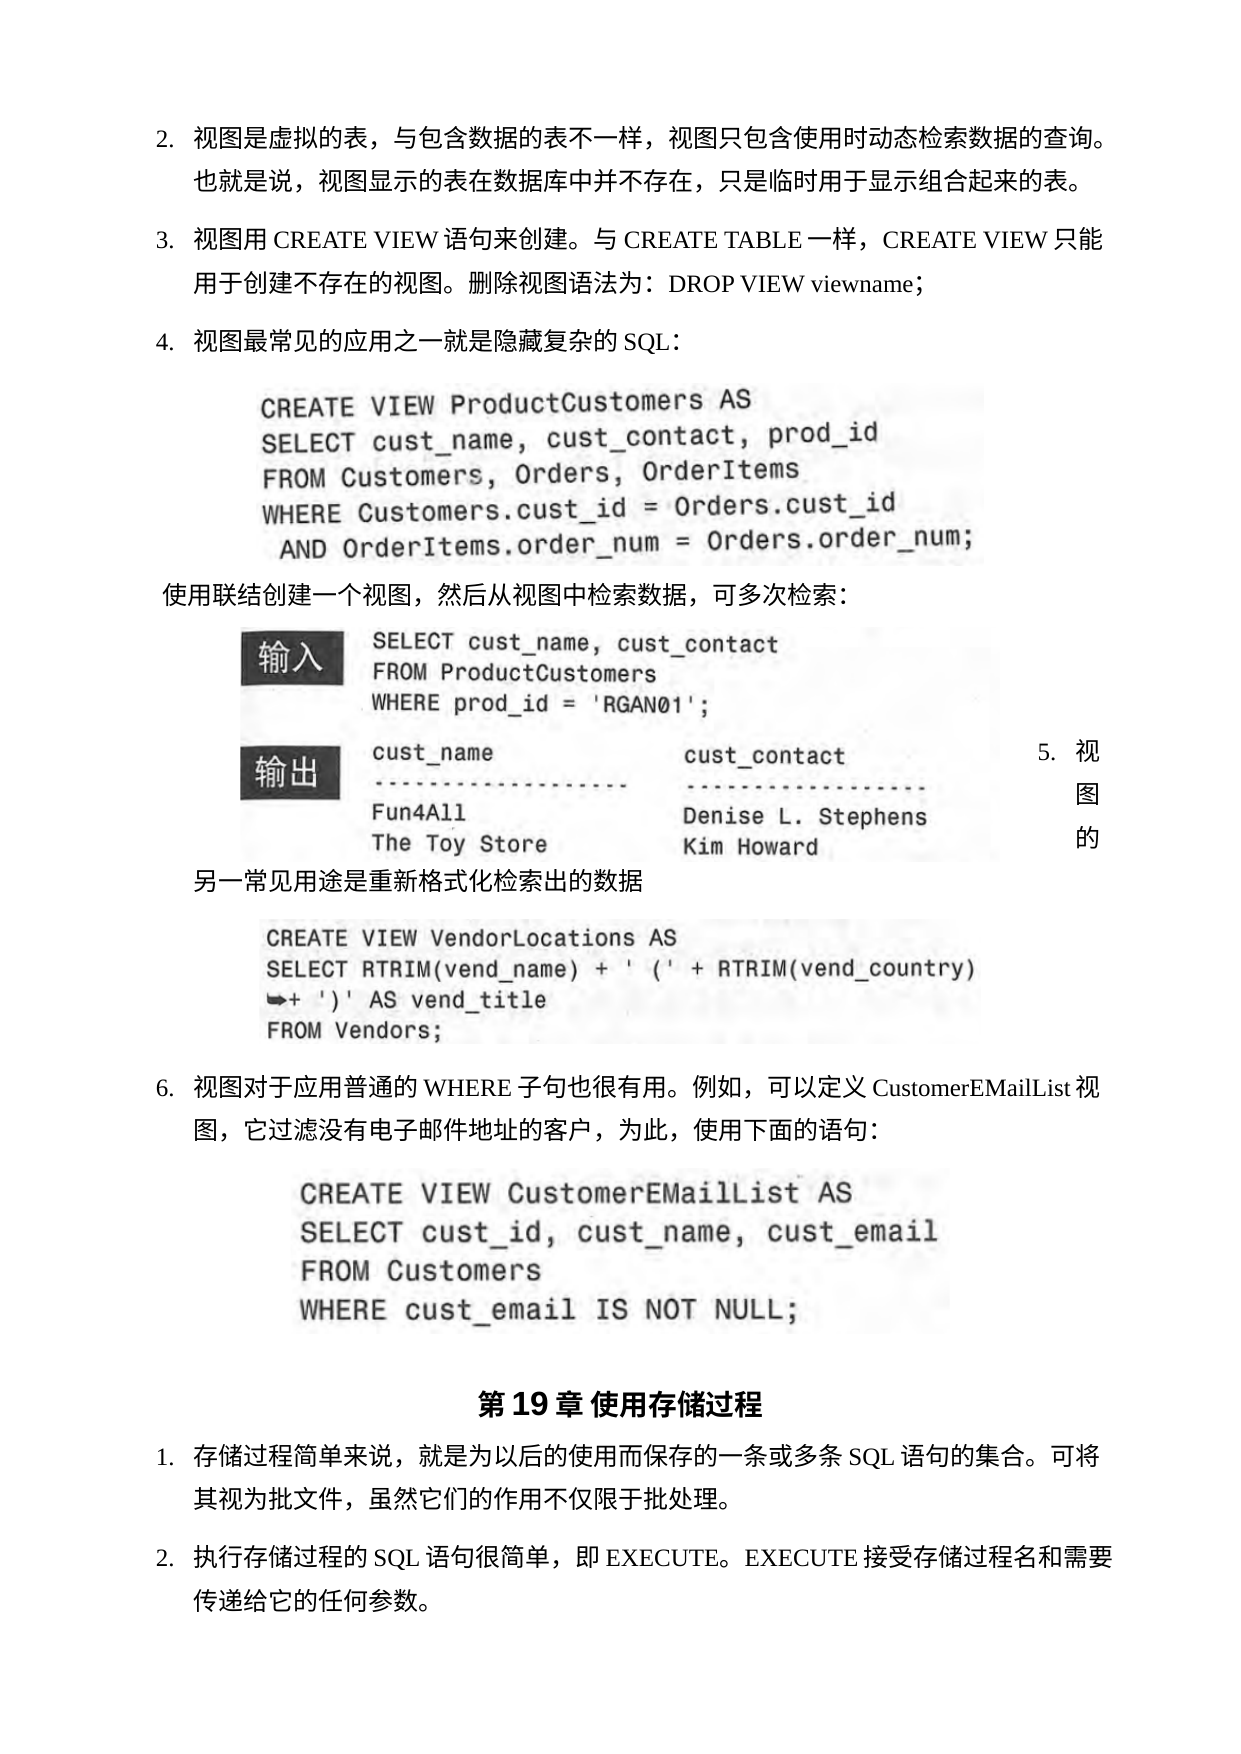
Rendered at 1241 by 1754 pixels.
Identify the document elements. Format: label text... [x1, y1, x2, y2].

list 视图用CREATE VIEW语句来创建。与CREATE TABLE一样，CREATE VIEW只能用于创建不存在的视图。删除视图语法为：DROP VIEW viewname； [156, 219, 1122, 299]
subtitle 第19章 使用存储过程 [118, 1382, 1122, 1424]
picture [290, 1168, 950, 1334]
list 视图最常见的应用之一就是隐藏复杂的SQL： [156, 321, 1122, 357]
list 视图的另一常见用途是重新格式化检索出的数据 [156, 731, 1122, 898]
list 执行存储过程的SQL语句很简单，即EXECUTE。EXECUTE接受存储过程名和需要传递给它的任何参数。 [156, 1538, 1122, 1618]
list 视图是虚拟的表，与包含数据的表不一样，视图只包含使用时动态检索数据的查询。也就是说，视图显示的表在数据库中并不存在，只是临时用于显示组合起来的表。 [156, 118, 1122, 198]
picture [256, 383, 984, 566]
list 视图对于应用普通的WHERE子句也很有用。例如，可以定义CustomerEMailList视图，它过滤没有电子邮件地址的客户，为此，使用下面的语句： [156, 1067, 1122, 1147]
text 使用联结创建一个视图，然后从视图中检索数据，可多次检索： [118, 575, 1122, 612]
list 存储过程简单来说，就是为以后的使用而保存的一条或多条SQL语句的集合。可将其视为批文件，虽然它们的作用不仅限于批处理。 [156, 1436, 1122, 1516]
picture [259, 919, 981, 1044]
picture [240, 627, 1000, 862]
